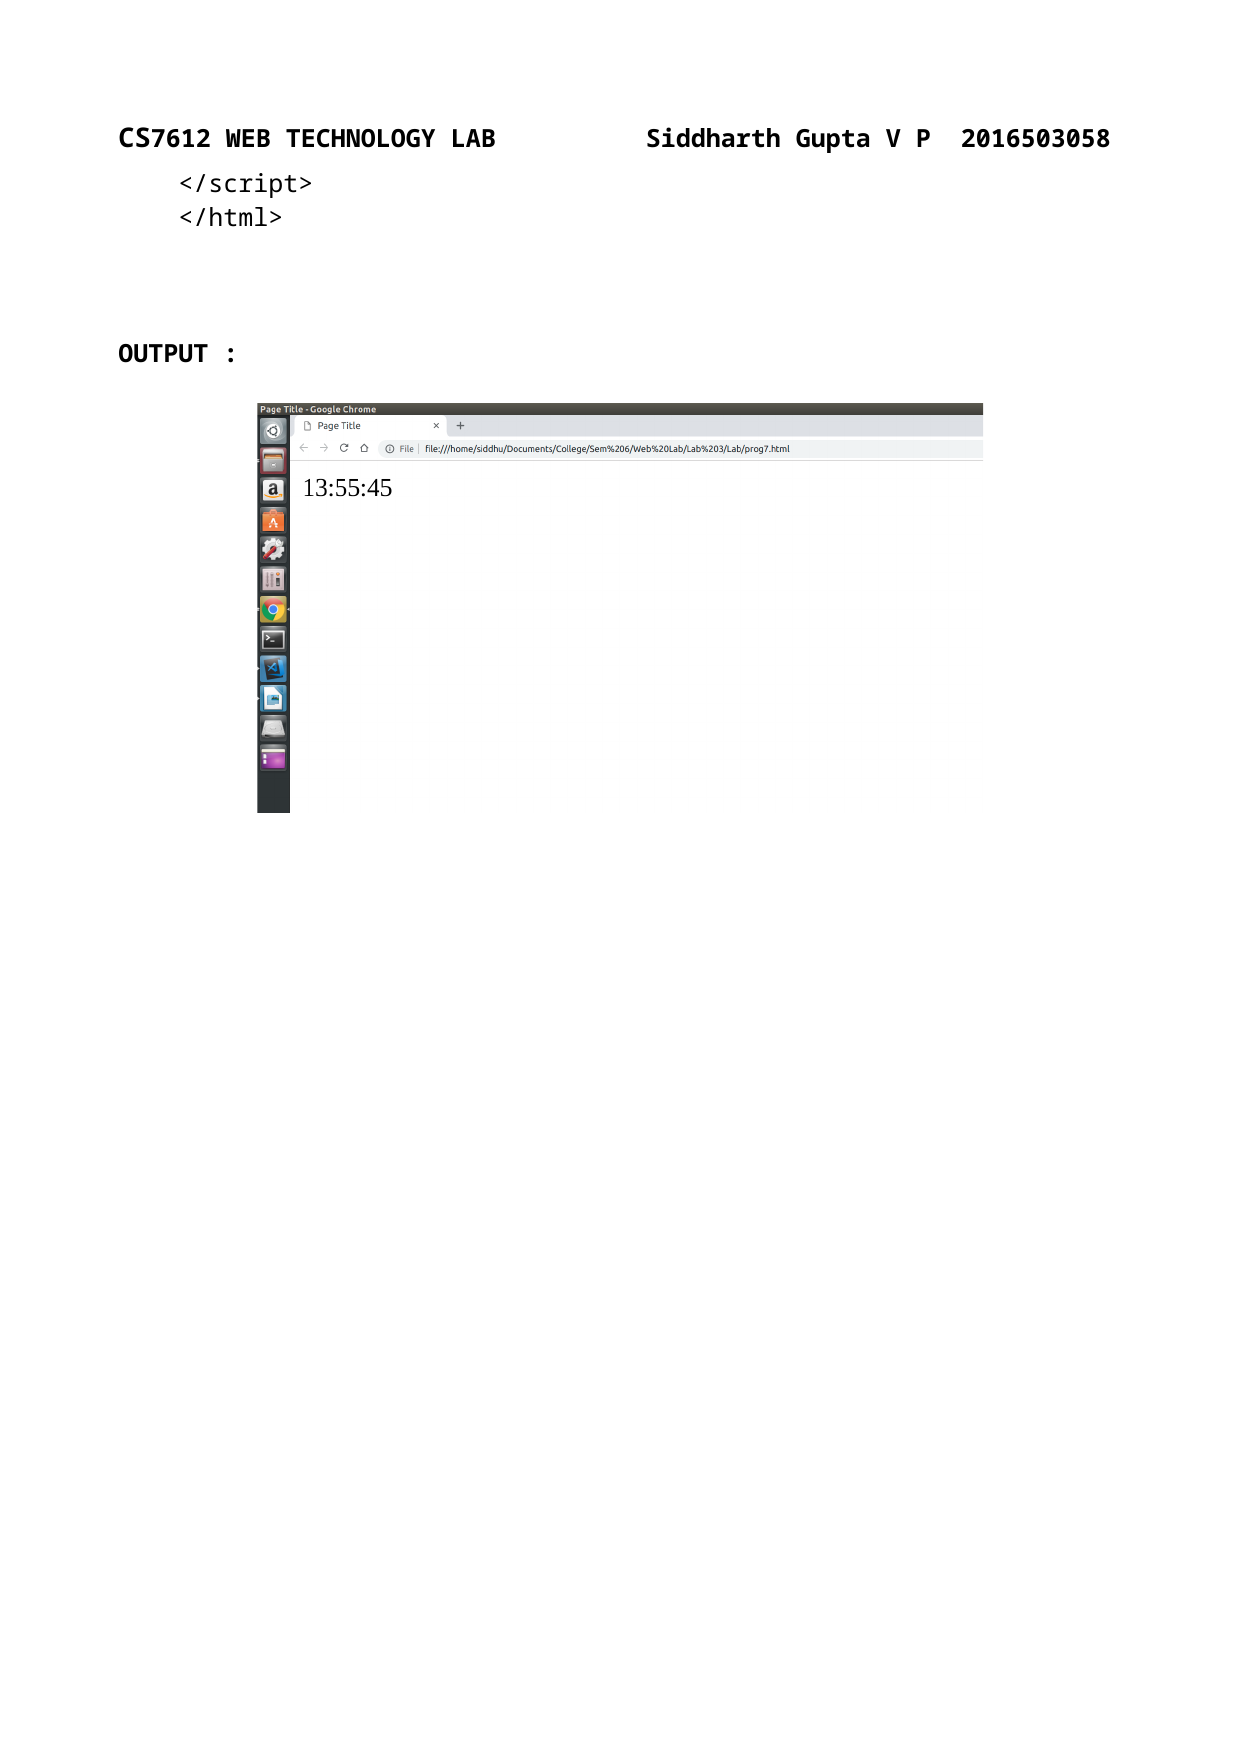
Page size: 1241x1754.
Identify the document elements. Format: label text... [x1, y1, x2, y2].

picture [257, 403, 984, 813]
text OUTPUT : [118, 336, 1122, 370]
text </script> [118, 165, 1122, 199]
text </html> [118, 199, 1122, 233]
